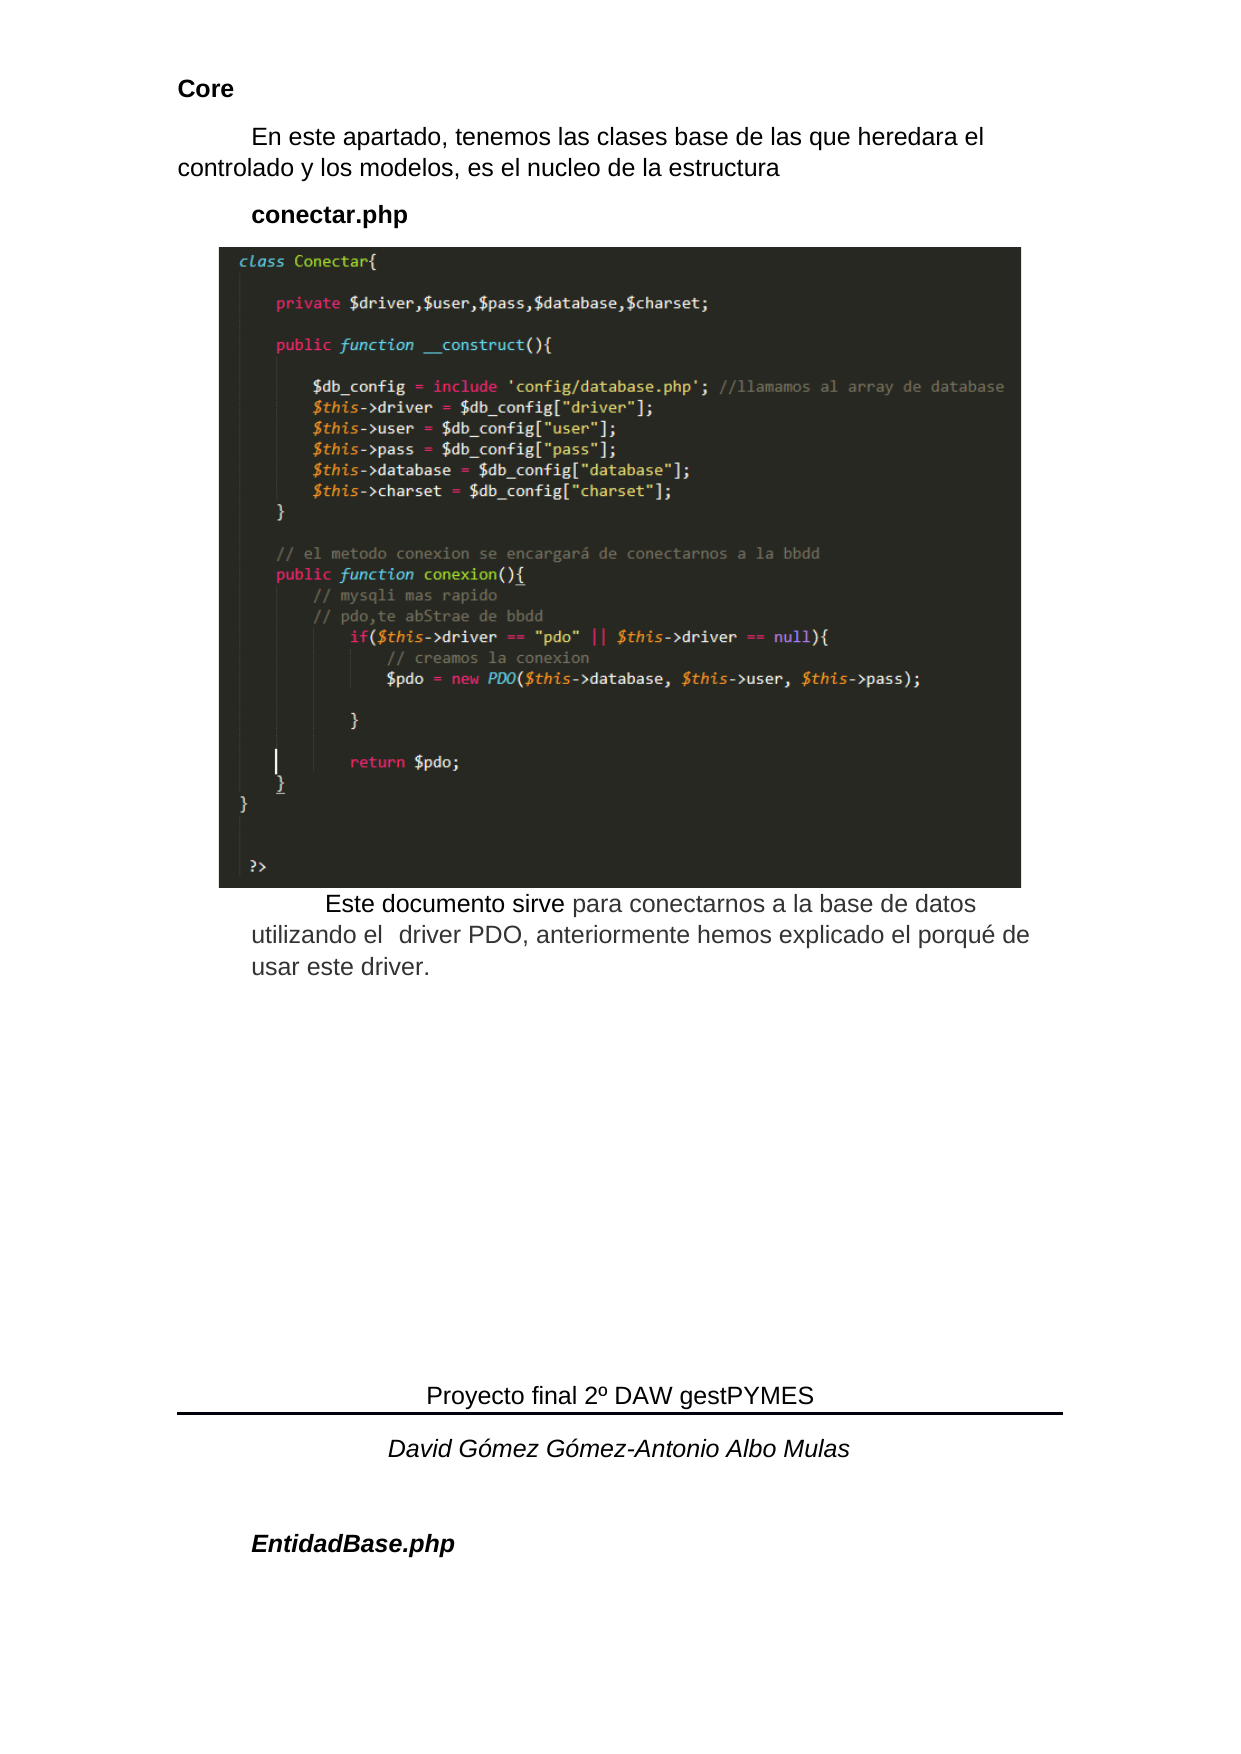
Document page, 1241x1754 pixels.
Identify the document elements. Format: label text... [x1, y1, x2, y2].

text conectar.php [177, 200, 1063, 229]
picture [218, 247, 1022, 888]
text EntidadBase.php [177, 1529, 1063, 1558]
text Este documento sirve para conectarnos a la base de datos utilizando el driver PDO, anteriormente hemos explicado el porqué de usar este driver. [177, 248, 1063, 980]
text Core [177, 74, 1063, 102]
text Proyecto final 2º DAW gestPYMES [177, 1381, 1063, 1412]
text En este apartado, tenemos las clases base de las que heredara el controlado y los modelos, es el nucleo de la estructura [177, 121, 1063, 181]
text David Gómez Gómez-Antonio Albo Mulas [177, 1434, 1063, 1463]
